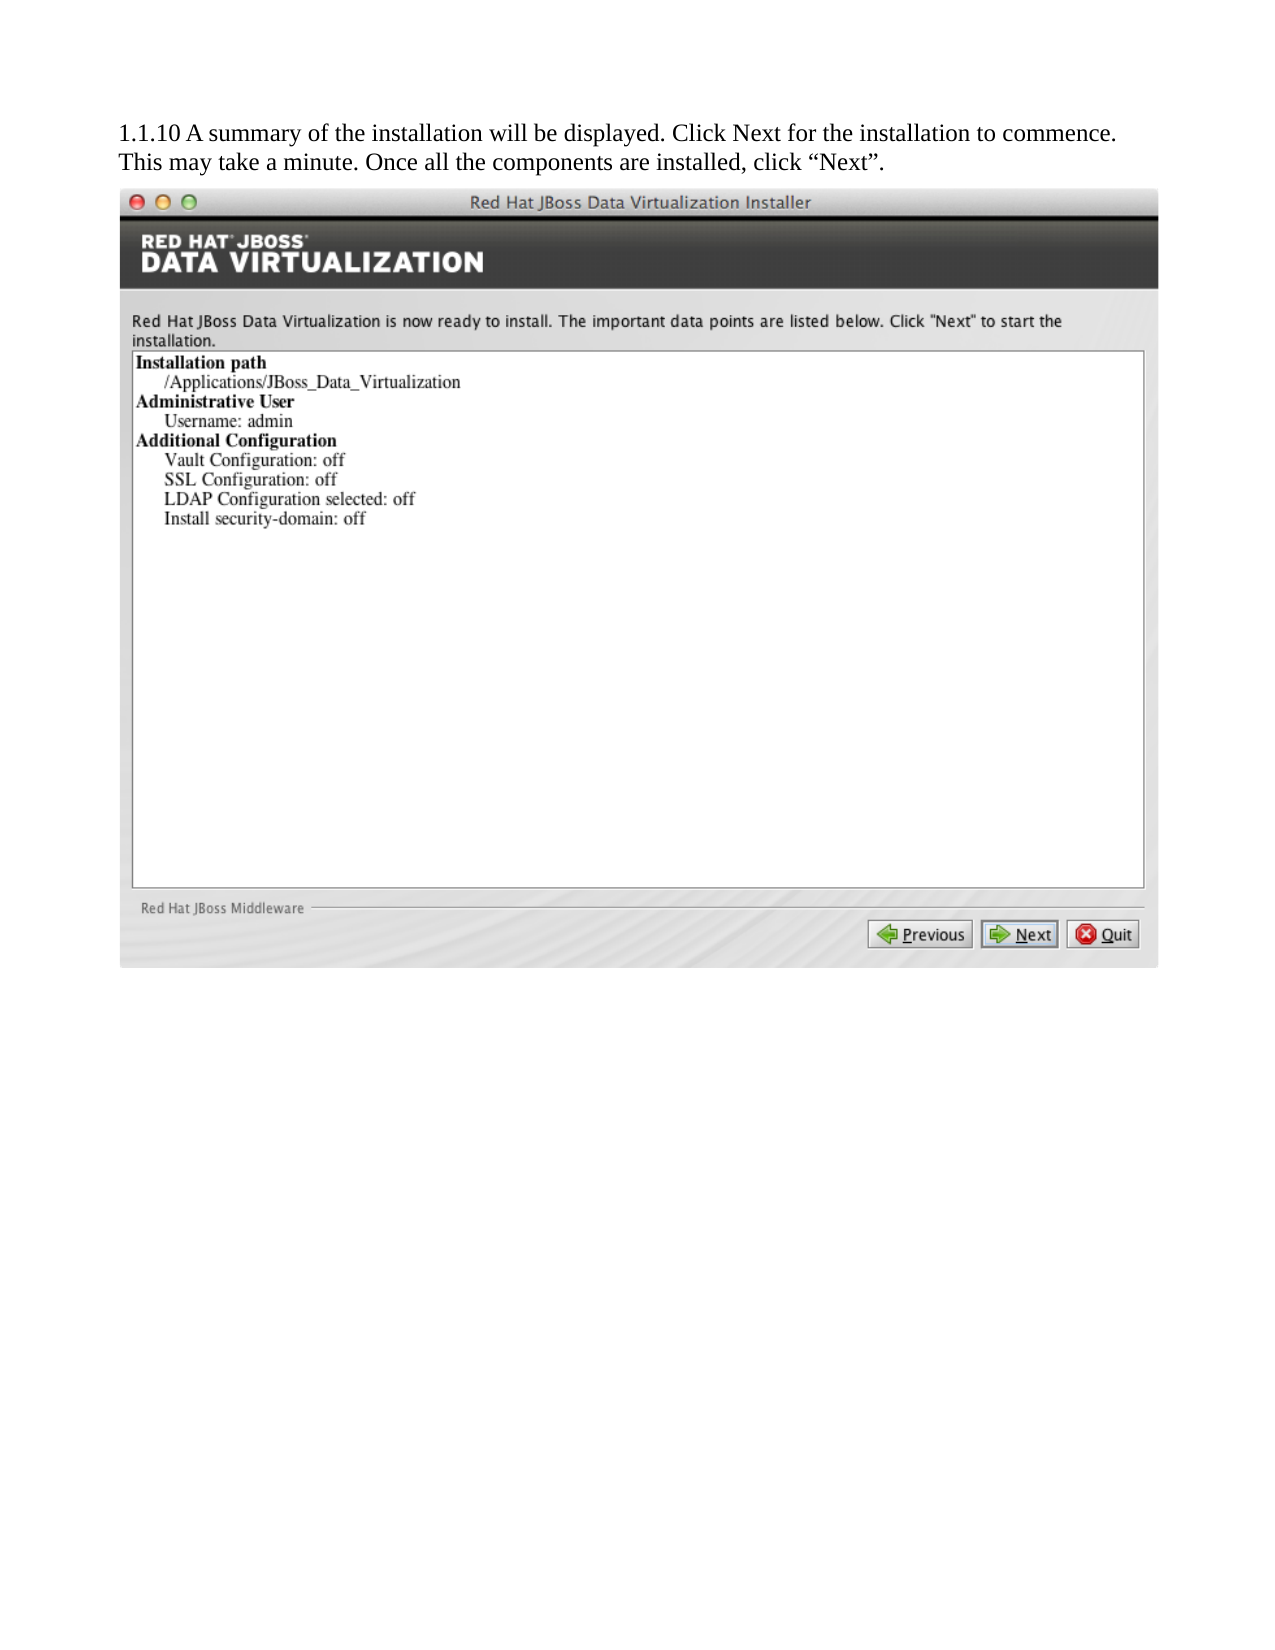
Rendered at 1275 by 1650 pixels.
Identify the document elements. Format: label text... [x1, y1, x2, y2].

picture [119, 188, 1159, 968]
text 1.1.10 A summary of the installation will be displayed. Click Next for the installation to commence. This may take a minute. Once all the components are installed, click “Next”. [118, 118, 1157, 176]
